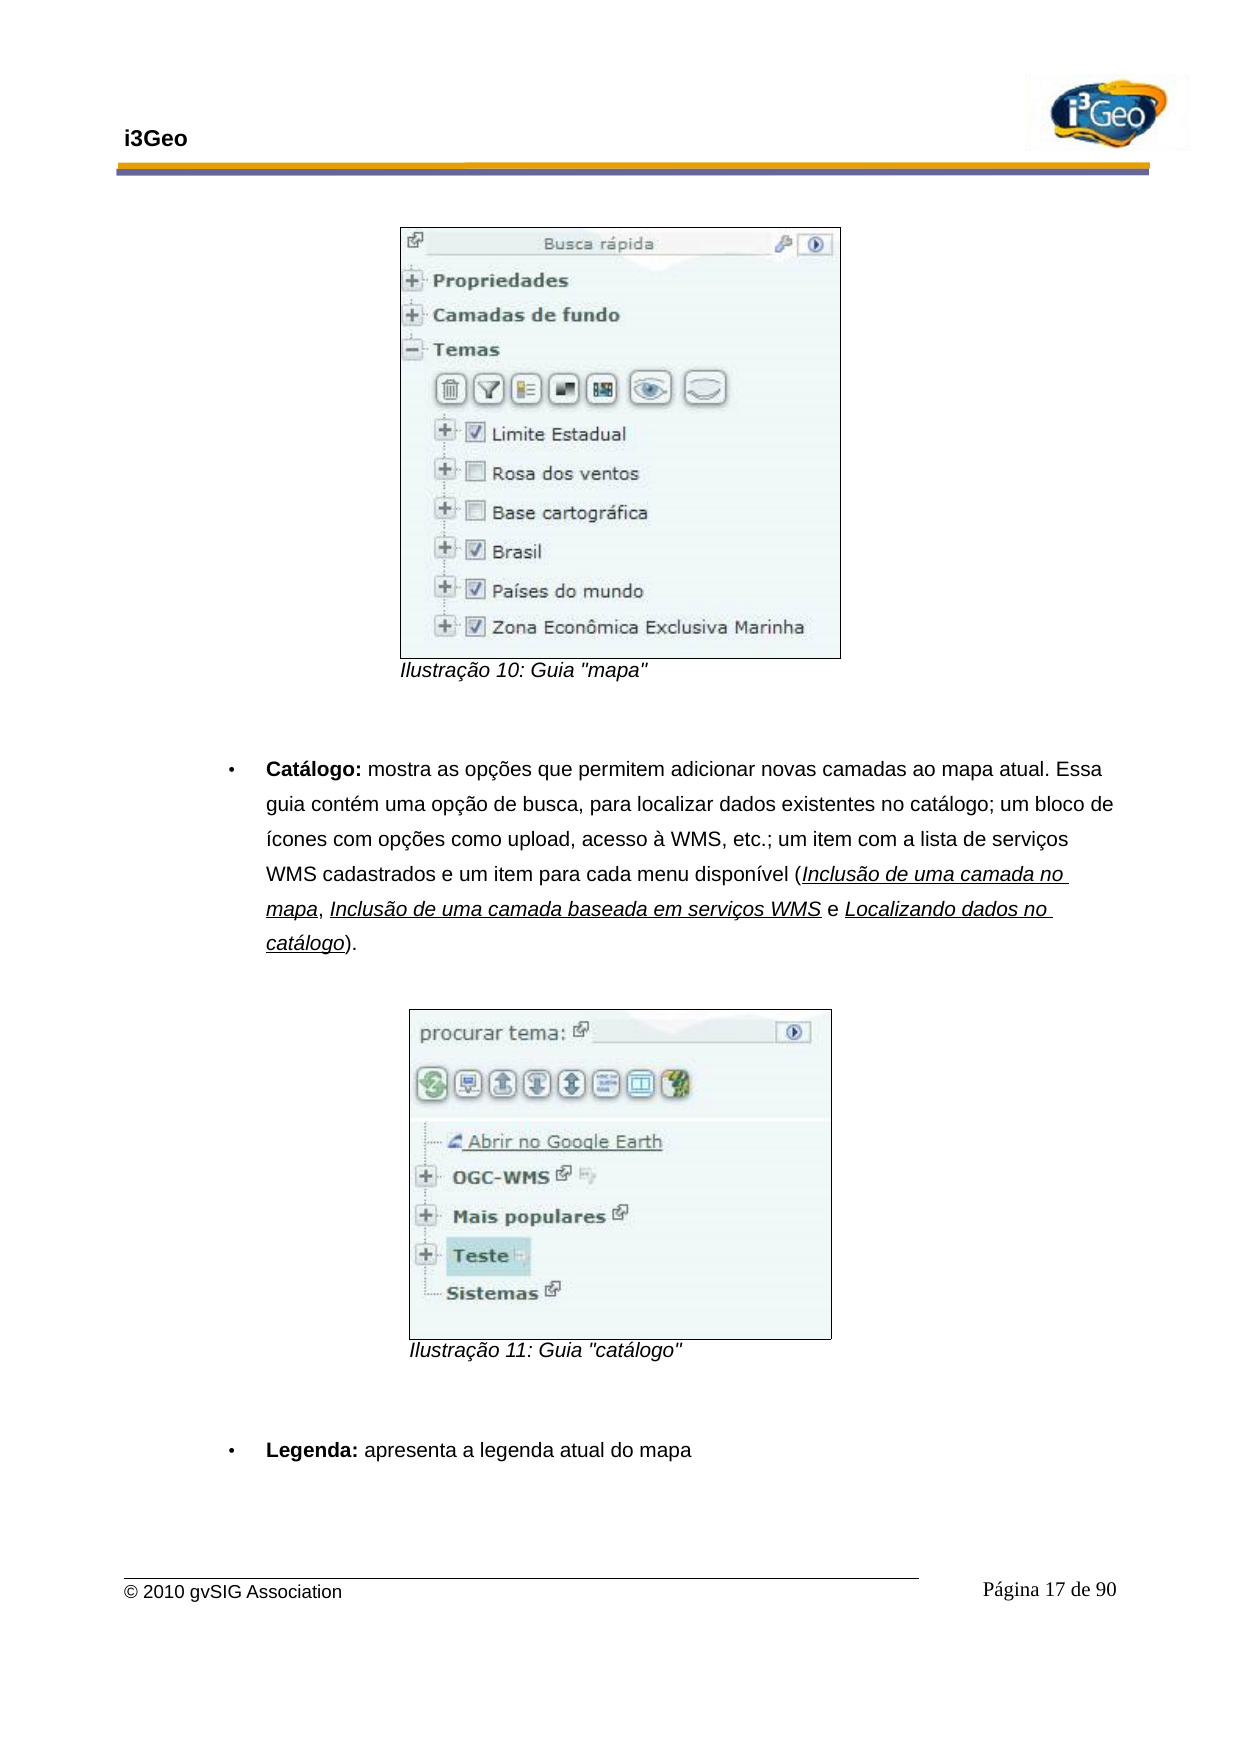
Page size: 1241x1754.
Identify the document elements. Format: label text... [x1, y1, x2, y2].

list Ilustração 10: Guia "mapa" [400, 659, 840, 681]
picture [1025, 74, 1191, 151]
picture [410, 1010, 831, 1339]
list Ilustração 11: Guia "catálogo" [409, 1340, 831, 1362]
list Catálogo: mostra as opções que permitem adicionar novas camadas ao mapa atual. Essa guia contém uma opção de busca, para localizar dados existentes no catálogo; um bloco de ícones com opções como upload, acesso à WMS, etc.; um item com a lista de serviços WMS cadastrados e um item para cada menu disponível (Inclusão de uma camada no mapa, Inclusão de uma camada baseada em serviços WMS e Localizando dados no catálogo). [228, 758, 1122, 955]
list Legenda: apresenta a legenda atual do mapa [228, 1439, 1122, 1462]
picture [401, 228, 840, 658]
